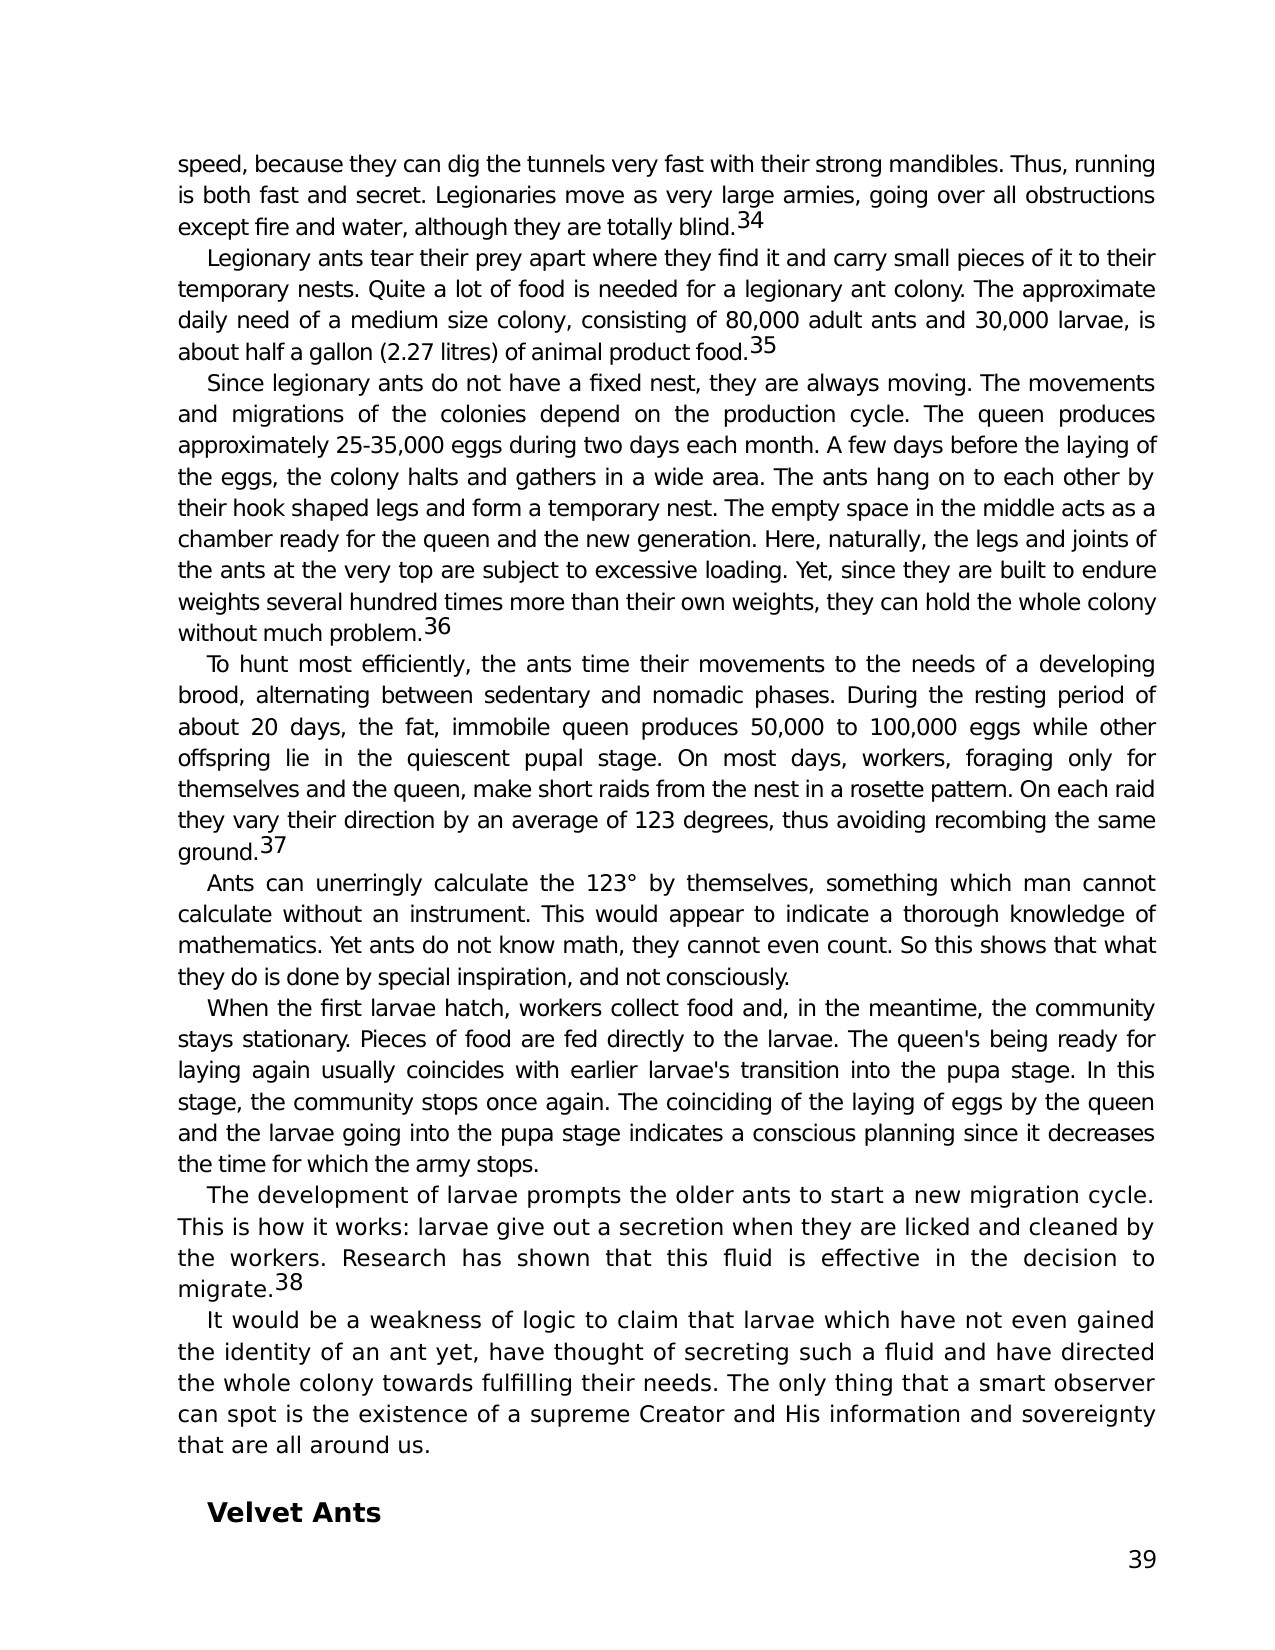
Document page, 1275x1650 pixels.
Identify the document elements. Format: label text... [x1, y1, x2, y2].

text The development of larvae prompts the older ants to start a new migration cycle. This is how it works: larvae give out a secretion when they are licked and cleaned by the workers. Research has shown that this fluid is effective in the decision to migrate.38 [177, 1179, 1157, 1304]
text Velvet Ants [177, 1498, 1157, 1529]
text Since legionary ants do not have a fixed nest, they are always moving. The movements and migrations of the colonies depend on the production cycle. The queen produces approximately 25-35,000 eggs during two days each month. A few days before the laying of the eggs, the colony halts and gathers in a wide area. The ants hang on to each other by their hook shaped legs and form a temporary nest. The empty space in the middle acts as a chamber ready for the queen and the new generation. Here, naturally, the legs and joints of the ants at the very top are subject to excessive loading. Yet, since they are built to endure weights several hundred times more than their own weights, they can hold the whole colony without much problem.36 [177, 366, 1157, 648]
text When the first larvae hatch, workers collect food and, in the meantime, the community stays stationary. Pieces of food are fed directly to the larvae. The queen's being ready for laying again usually coincides with earlier larvae's transition into the pupa stage. In this stage, the community stops once again. The coinciding of the laying of eggs by the queen and the larvae going into the pupa stage indicates a conscious planning since it decreases the time for which the army stops. [177, 991, 1157, 1179]
text speed, because they can dig the tunnels very fast with their strong mandibles. Thus, running is both fast and secret. Legionaries move as very large armies, going over all obstructions except fire and water, although they are totally blind.34 [177, 148, 1157, 241]
text To hunt most efficiently, the ants time their movements to the needs of a developing brood, alternating between sedentary and nomadic phases. During the resting period of about 20 days, the fat, immobile queen produces 50,000 to 100,000 eggs while other offspring lie in the quiescent pupal stage. On most days, workers, foraging only for themselves and the queen, make short raids from the nest in a rosette pattern. On each raid they vary their direction by an average of 123 degrees, thus avoiding recombing the same ground.37 [177, 648, 1157, 866]
text Legionary ants tear their prey apart where they find it and carry small pieces of it to their temporary nests. Quite a lot of food is needed for a legionary ant colony. The approximate daily need of a medium size colony, consisting of 80,000 adult ants and 30,000 larvae, is about half a gallon (2.27 litres) of animal product food.35 [177, 241, 1157, 366]
text It would be a weakness of logic to claim that larvae which have not even gained the identity of an ant yet, have thought of secreting such a fluid and have directed the whole colony towards fulfilling their needs. The only thing that a smart observer can spot is the existence of a supreme Creator and His information and sovereignty that are all around us. [177, 1304, 1157, 1460]
text Ants can unerringly calculate the 123° by themselves, something which man cannot calculate without an instrument. This would appear to indicate a thorough knowledge of mathematics. Yet ants do not know math, they cannot even count. So this shows that what they do is done by special inspiration, and not consciously. [177, 866, 1157, 991]
